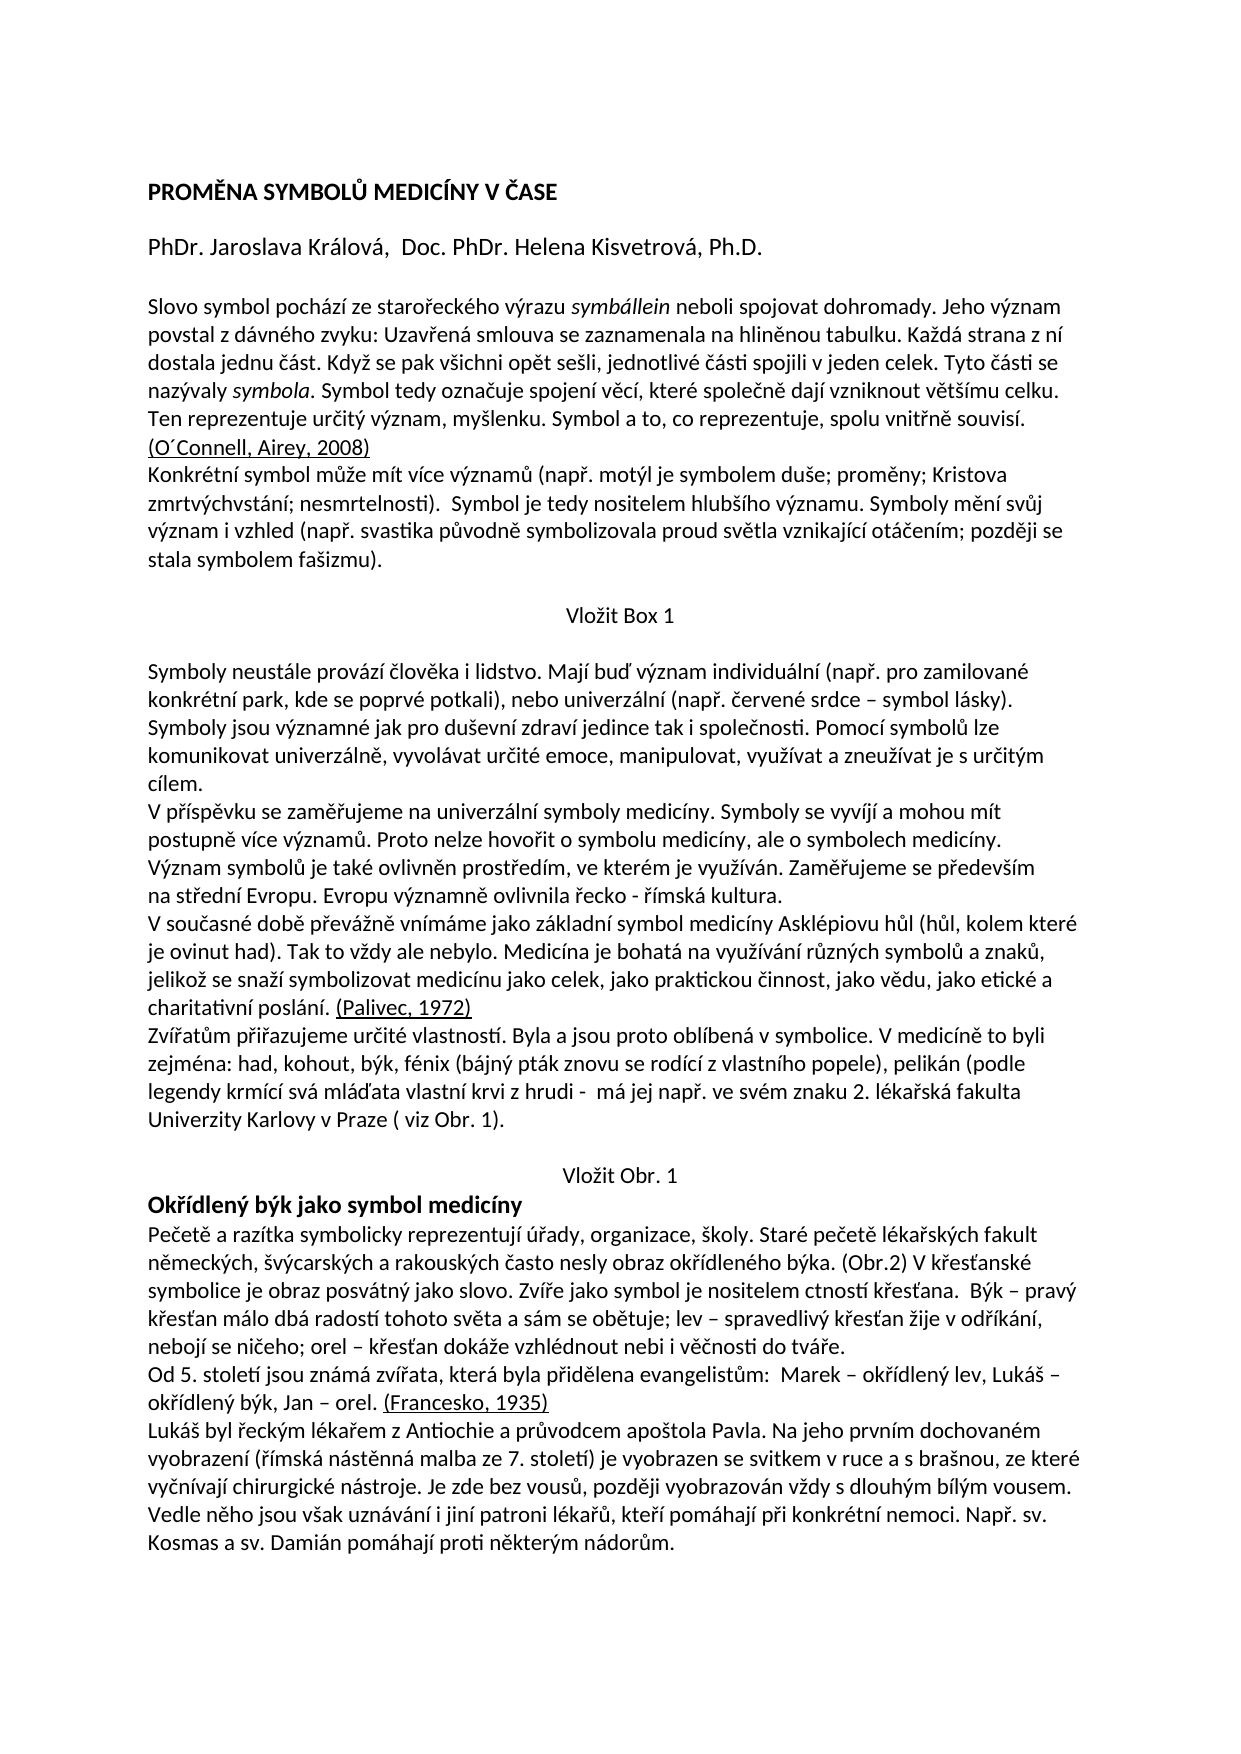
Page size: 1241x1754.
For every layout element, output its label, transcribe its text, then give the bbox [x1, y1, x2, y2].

text Konkrétní symbol může mít více významů (např. motýl je symbolem duše; proměny; Kristova zmrtvýchvstání; nesmrtelnosti). Symbol je tedy nositelem hlubšího významu. Symboly mění svůj význam i vzhled (např. svastika původně symbolizovala proud světla vznikající otáčením; později se stala symbolem fašizmu). [148, 461, 1093, 573]
text V současné době převážně vnímáme jako základní symbol medicíny Asklépiovu hůl (hůl, kolem které je ovinut had). Tak to vždy ale nebylo. Medicína je bohatá na využívání různých symbolů a znaků, jelikož se snaží symbolizovat medicínu jako celek, jako praktickou činnost, jako vědu, jako etické a charitativní poslání. (Palivec, 1972) [148, 909, 1093, 1021]
text na střední Evropu. Evropu významně ovlivnila řecko - římská kultura. [148, 881, 1093, 909]
text Vložit Obr. 1 [148, 1161, 1093, 1189]
text Symboly neustále provází člověka i lidstvo. Mají buď význam individuální (např. pro zamilované konkrétní park, kde se poprvé potkali), nebo univerzální (např. červené srdce – symbol lásky). Symboly jsou významné jak pro duševní zdraví jedince tak i společnosti. Pomocí symbolů lze komunikovat univerzálně, vyvolávat určité emoce, manipulovat, využívat a zneužívat je s určitým cílem. [148, 657, 1093, 797]
text PhDr. Jaroslava Králová, Doc. PhDr. Helena Kisvetrová, Ph.D. [148, 231, 1093, 262]
text Okřídlený býk jako symbol medicíny [148, 1189, 1093, 1220]
text PROMĚNA SYMBOLŮ MEDICÍNY V ČASE [148, 176, 1093, 206]
text Slovo symbol pochází ze starořeckého výrazu symbállein neboli spojovat dohromady. Jeho význam povstal z dávného zvyku: Uzavřená smlouva se zaznamenala na hliněnou tabulku. Každá strana z ní dostala jednu část. Když se pak všichni opět sešli, jednotlivé části spojili v jeden celek. Tyto části se nazývaly symbola. Symbol tedy označuje spojení věcí, které společně dají vzniknout většímu celku. Ten reprezentuje určitý význam, myšlenku. Symbol a to, co reprezentuje, spolu vnitřně souvisí. [148, 292, 1093, 433]
text Lukáš byl řeckým lékařem z Antiochie a průvodcem apoštola Pavla. Na jeho prvním dochovaném vyobrazení (římská nástěnná malba ze 7. století) je vyobrazen se svitkem v ruce a s brašnou, ze které vyčnívají chirurgické nástroje. Je zde bez vousů, později vyobrazován vždy s dlouhým bílým vousem. Vedle něho jsou však uznávání i jiní patroni lékařů, kteří pomáhají při konkrétní nemoci. Např. sv. Kosmas a sv. Damián pomáhají proti některým nádorům. [148, 1416, 1093, 1556]
text Od 5. století jsou známá zvířata, která byla přidělena evangelistům: Marek – okřídlený lev, Lukáš – okřídlený býk, Jan – orel. (Francesko, 1935) [148, 1360, 1093, 1416]
text Vložit Box 1 [148, 601, 1093, 629]
text Pečetě a razítka symbolicky reprezentují úřady, organizace, školy. Staré pečetě lékařských fakult německých, švýcarských a rakouských často nesly obraz okřídleného býka. (Obr.2) V křesťanské symbolice je obraz posvátný jako slovo. Zvíře jako symbol je nositelem ctností křesťana. Býk – pravý křesťan málo dbá radostí tohoto světa a sám se obětuje; lev – spravedlivý křesťan žije v odříkání, nebojí se ničeho; orel – křesťan dokáže vzhlédnout nebi i věčnosti do tváře. [148, 1220, 1093, 1360]
text Význam symbolů je také ovlivněn prostředím, ve kterém je využíván. Zaměřujeme se především [148, 853, 1093, 881]
text (O´Connell, Airey, 2008) [148, 433, 1093, 461]
text V příspěvku se zaměřujeme na univerzální symboly medicíny. Symboly se vyvíjí a mohou mít postupně více významů. Proto nelze hovořit o symbolu medicíny, ale o symbolech medicíny. [148, 797, 1093, 853]
text Zvířatům přiřazujeme určité vlastností. Byla a jsou proto oblíbená v symbolice. V medicíně to byli zejména: had, kohout, býk, fénix (bájný pták znovu se rodící z vlastního popele), pelikán (podle legendy krmící svá mláďata vlastní krvi z hrudi - má jej např. ve svém znaku 2. lékařská fakulta Univerzity Karlovy v Praze ( viz Obr. 1). [148, 1021, 1093, 1133]
